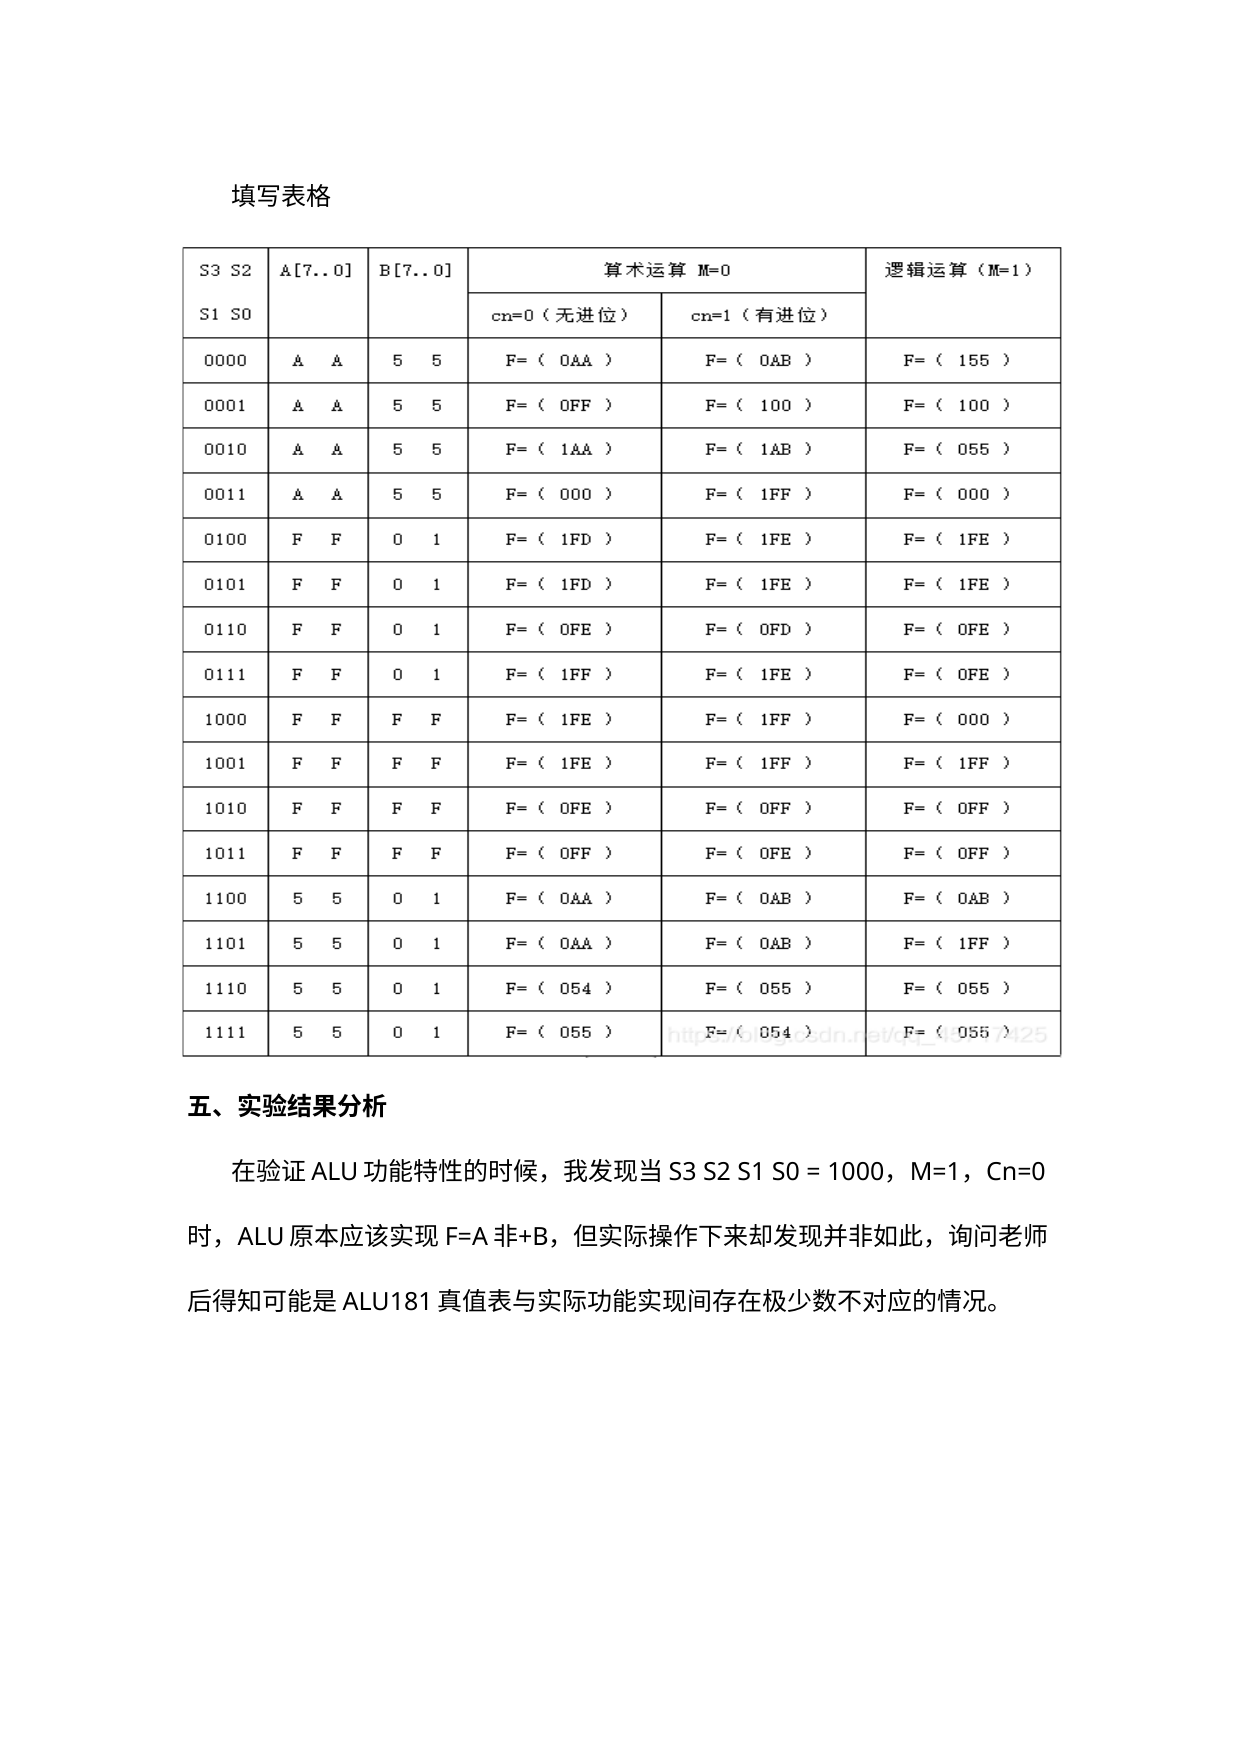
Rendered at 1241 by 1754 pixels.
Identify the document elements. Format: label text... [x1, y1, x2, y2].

text 在验证ALU功能特性的时候，我发现当S3 S2 S1 S0 = 1000，M=1，Cn=0时，ALU原本应该实现F=A非+B，但实际操作下来却发现并非如此，询问老师后得知可能是ALU181真值表与实际功能实现间存在极少数不对应的情况。 [187, 1137, 1053, 1332]
text 五、实验结果分析 [187, 1058, 1053, 1137]
text 填写表格 [187, 162, 1053, 227]
picture [182, 246, 1062, 1058]
text [187, 227, 1053, 246]
